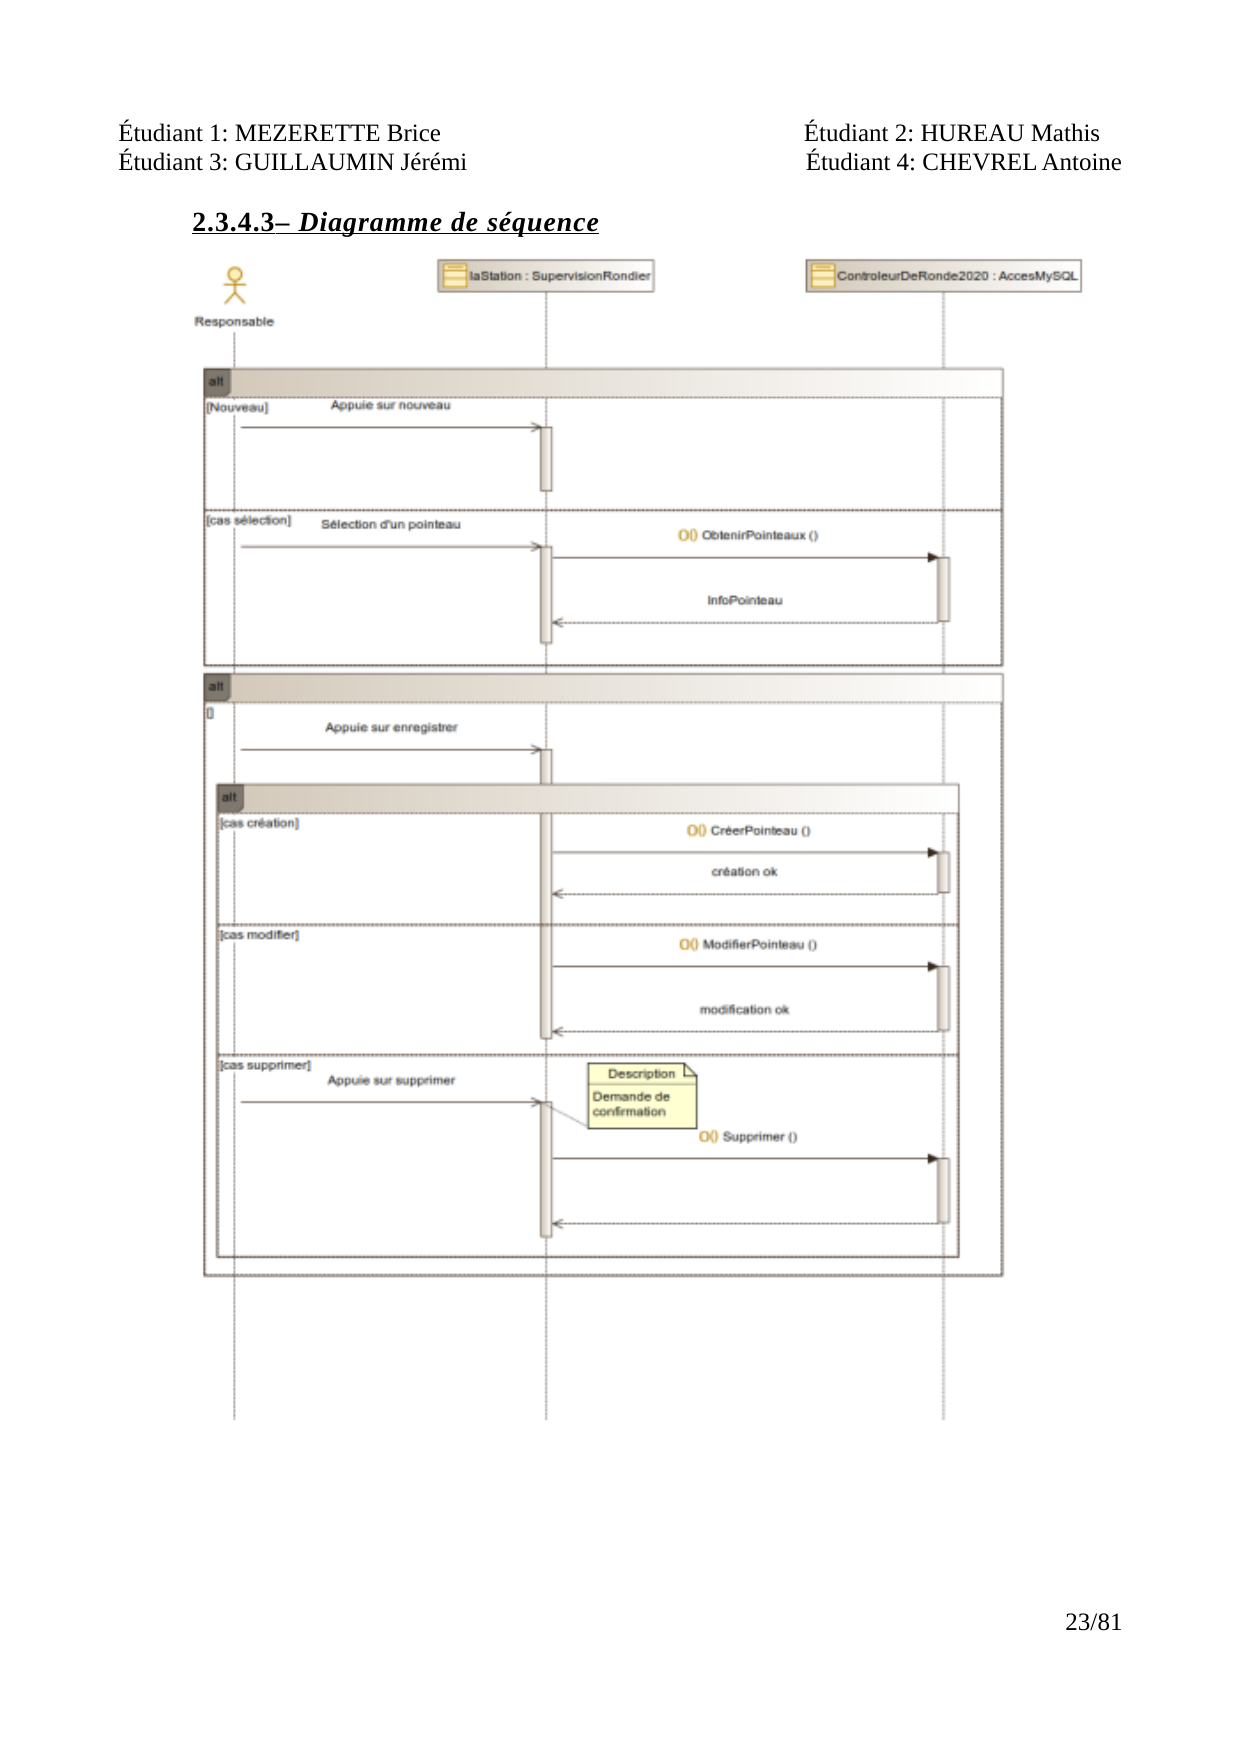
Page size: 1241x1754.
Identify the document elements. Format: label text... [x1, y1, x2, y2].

picture [147, 249, 1093, 1431]
subtitle 2.3.4.3– Diagramme de séquence [118, 205, 1122, 237]
